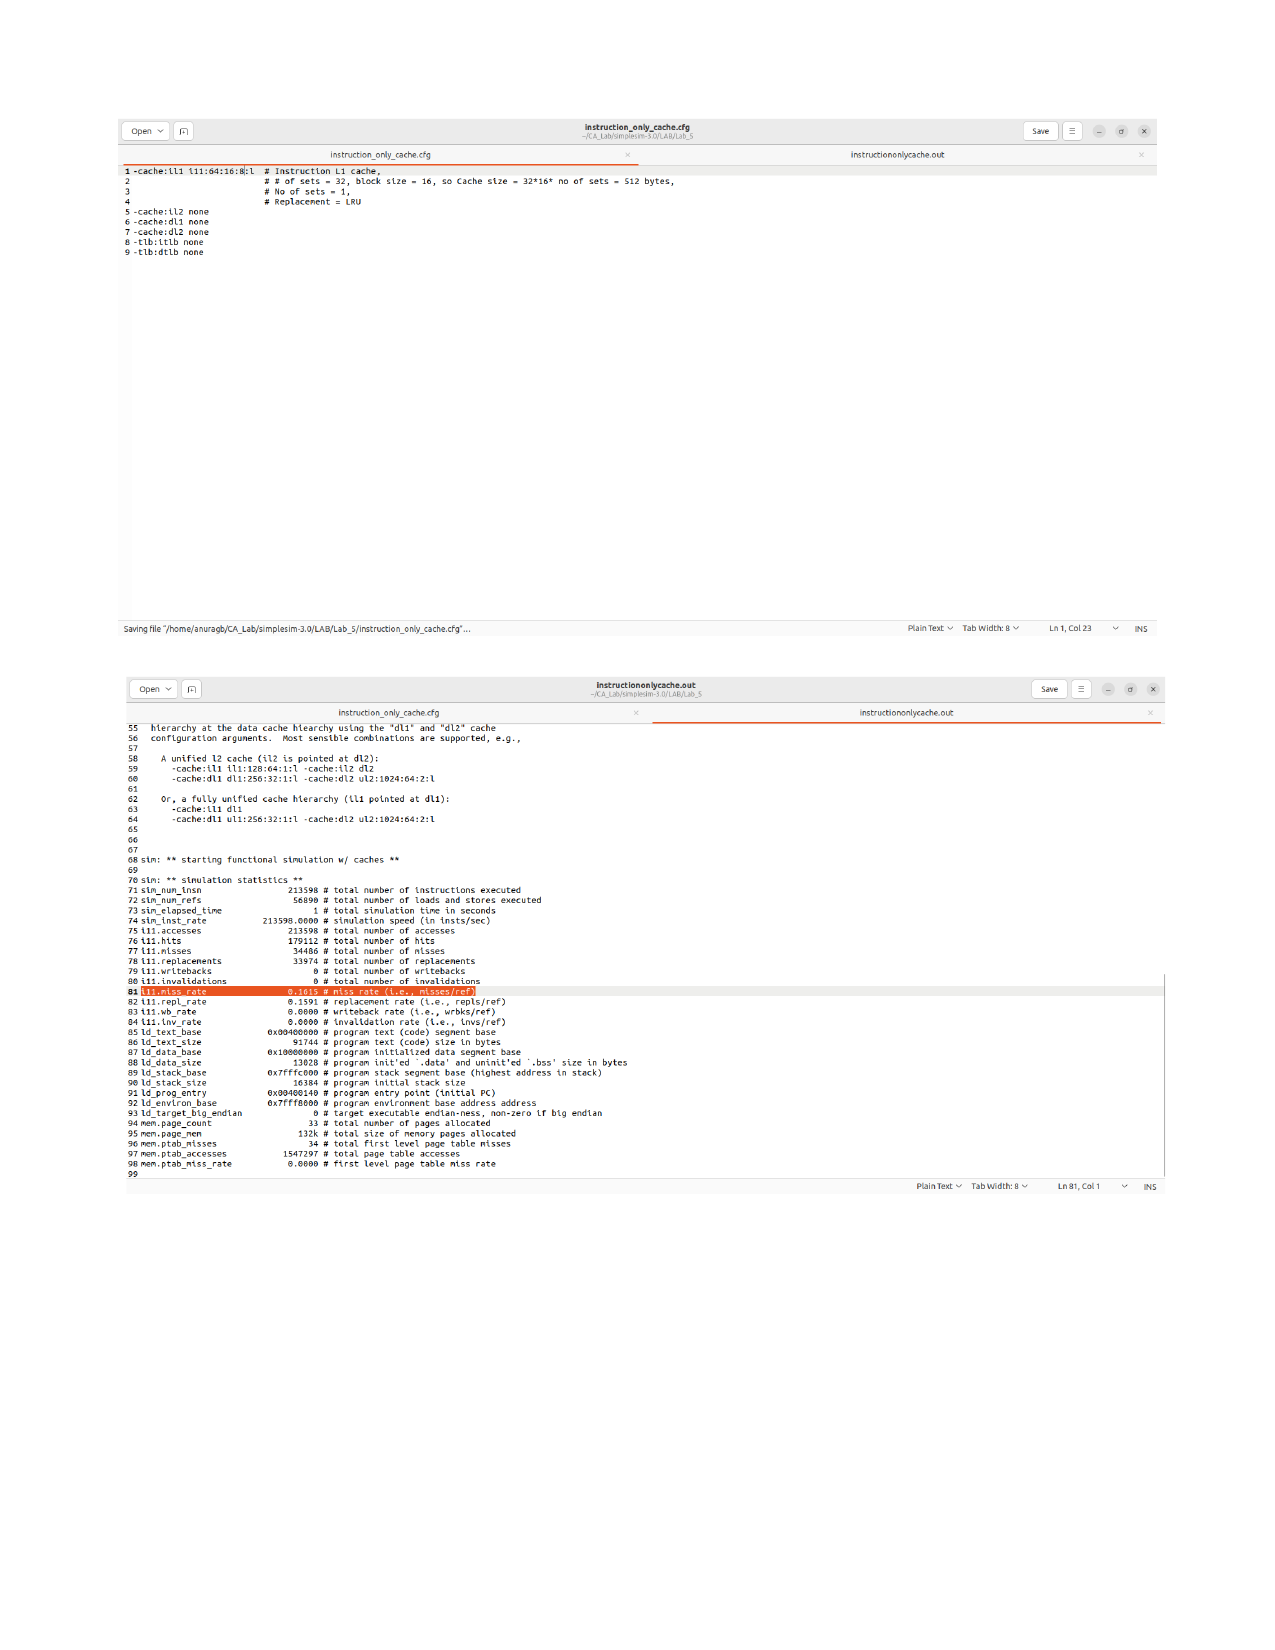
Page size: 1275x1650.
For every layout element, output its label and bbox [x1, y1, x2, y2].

picture [118, 118, 1157, 636]
picture [126, 676, 1166, 1194]
